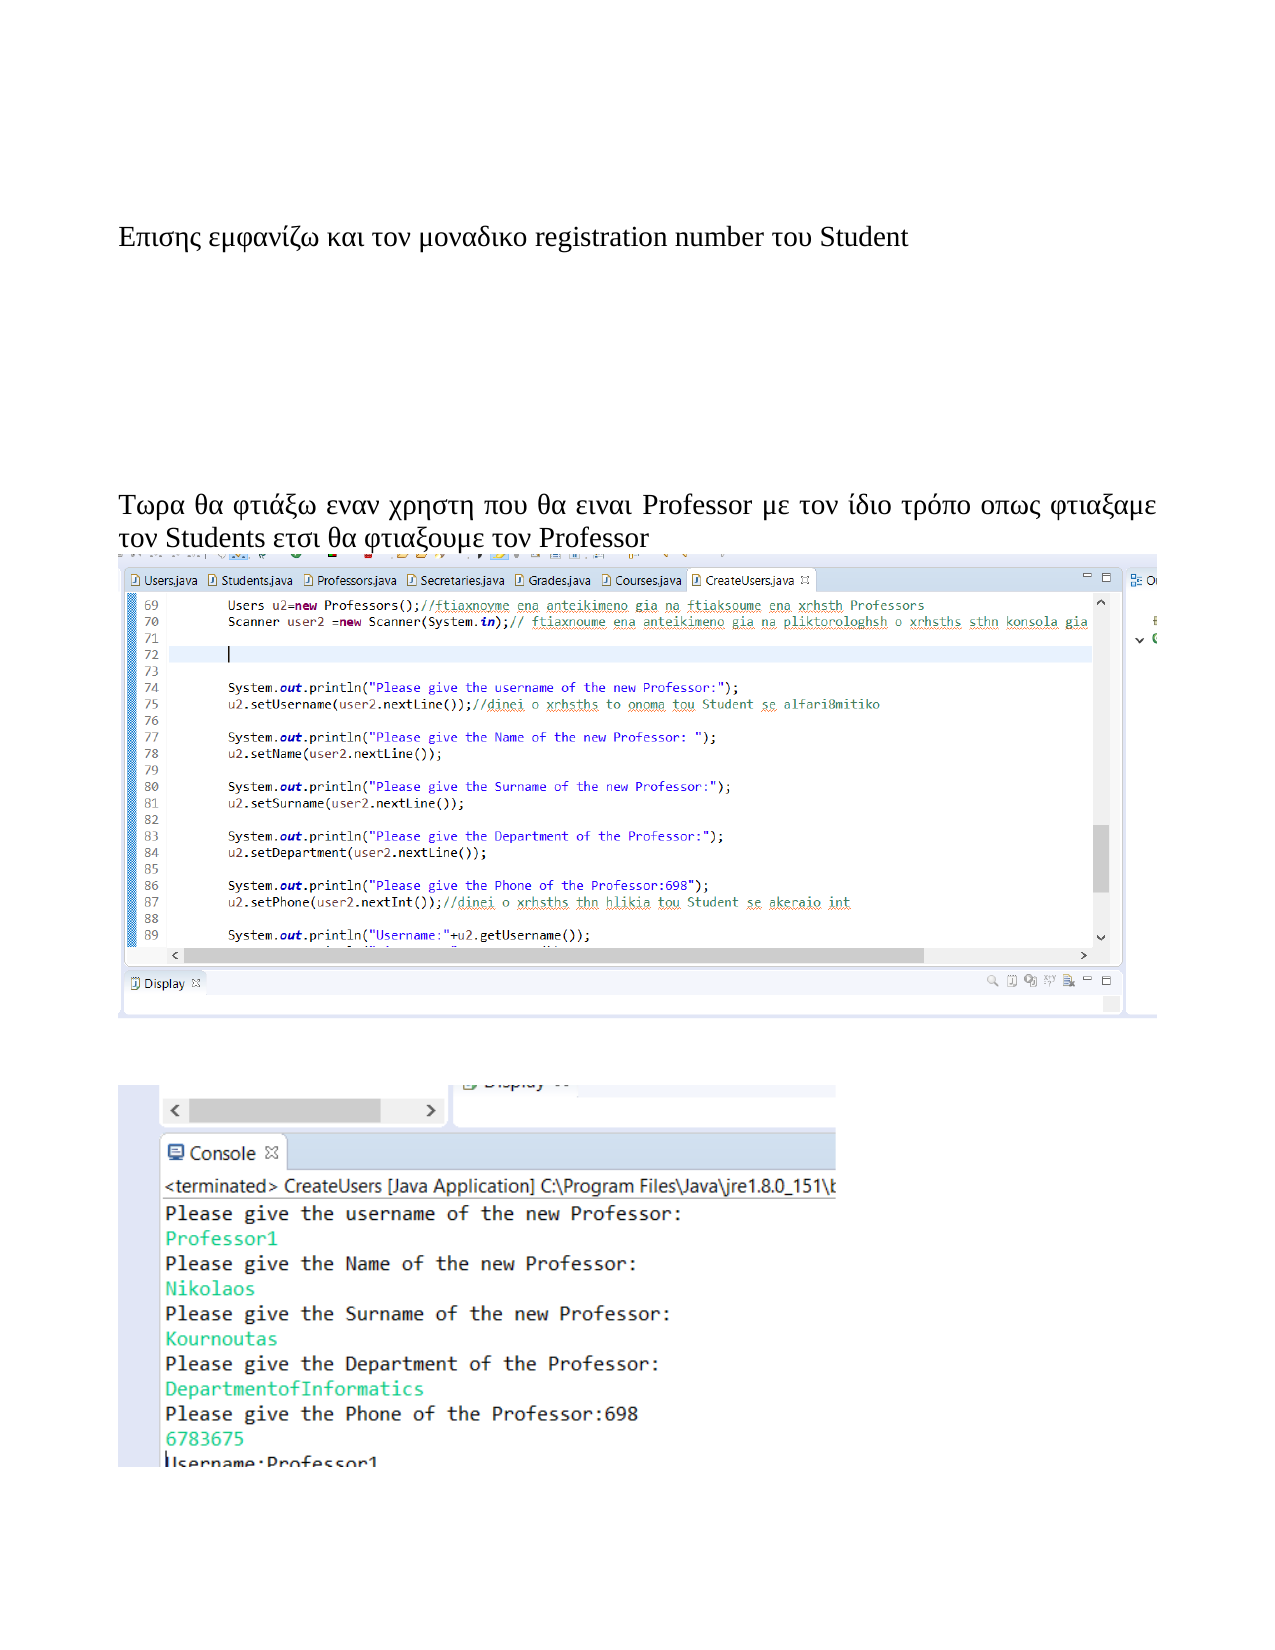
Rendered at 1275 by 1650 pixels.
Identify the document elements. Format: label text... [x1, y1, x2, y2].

text Επισης εμφανίζω και τον μοναδικο registration number του Student [118, 219, 1157, 252]
picture [118, 1085, 836, 1467]
picture [118, 554, 1157, 1019]
text Τωρα θα φτιάξω εναν χρηστη που θα ειναι Professor με τον ίδιο τρόπο οπως φτιαξαμε τον Students ετσι θα φτιαξουμε τον Professor [118, 487, 1157, 554]
